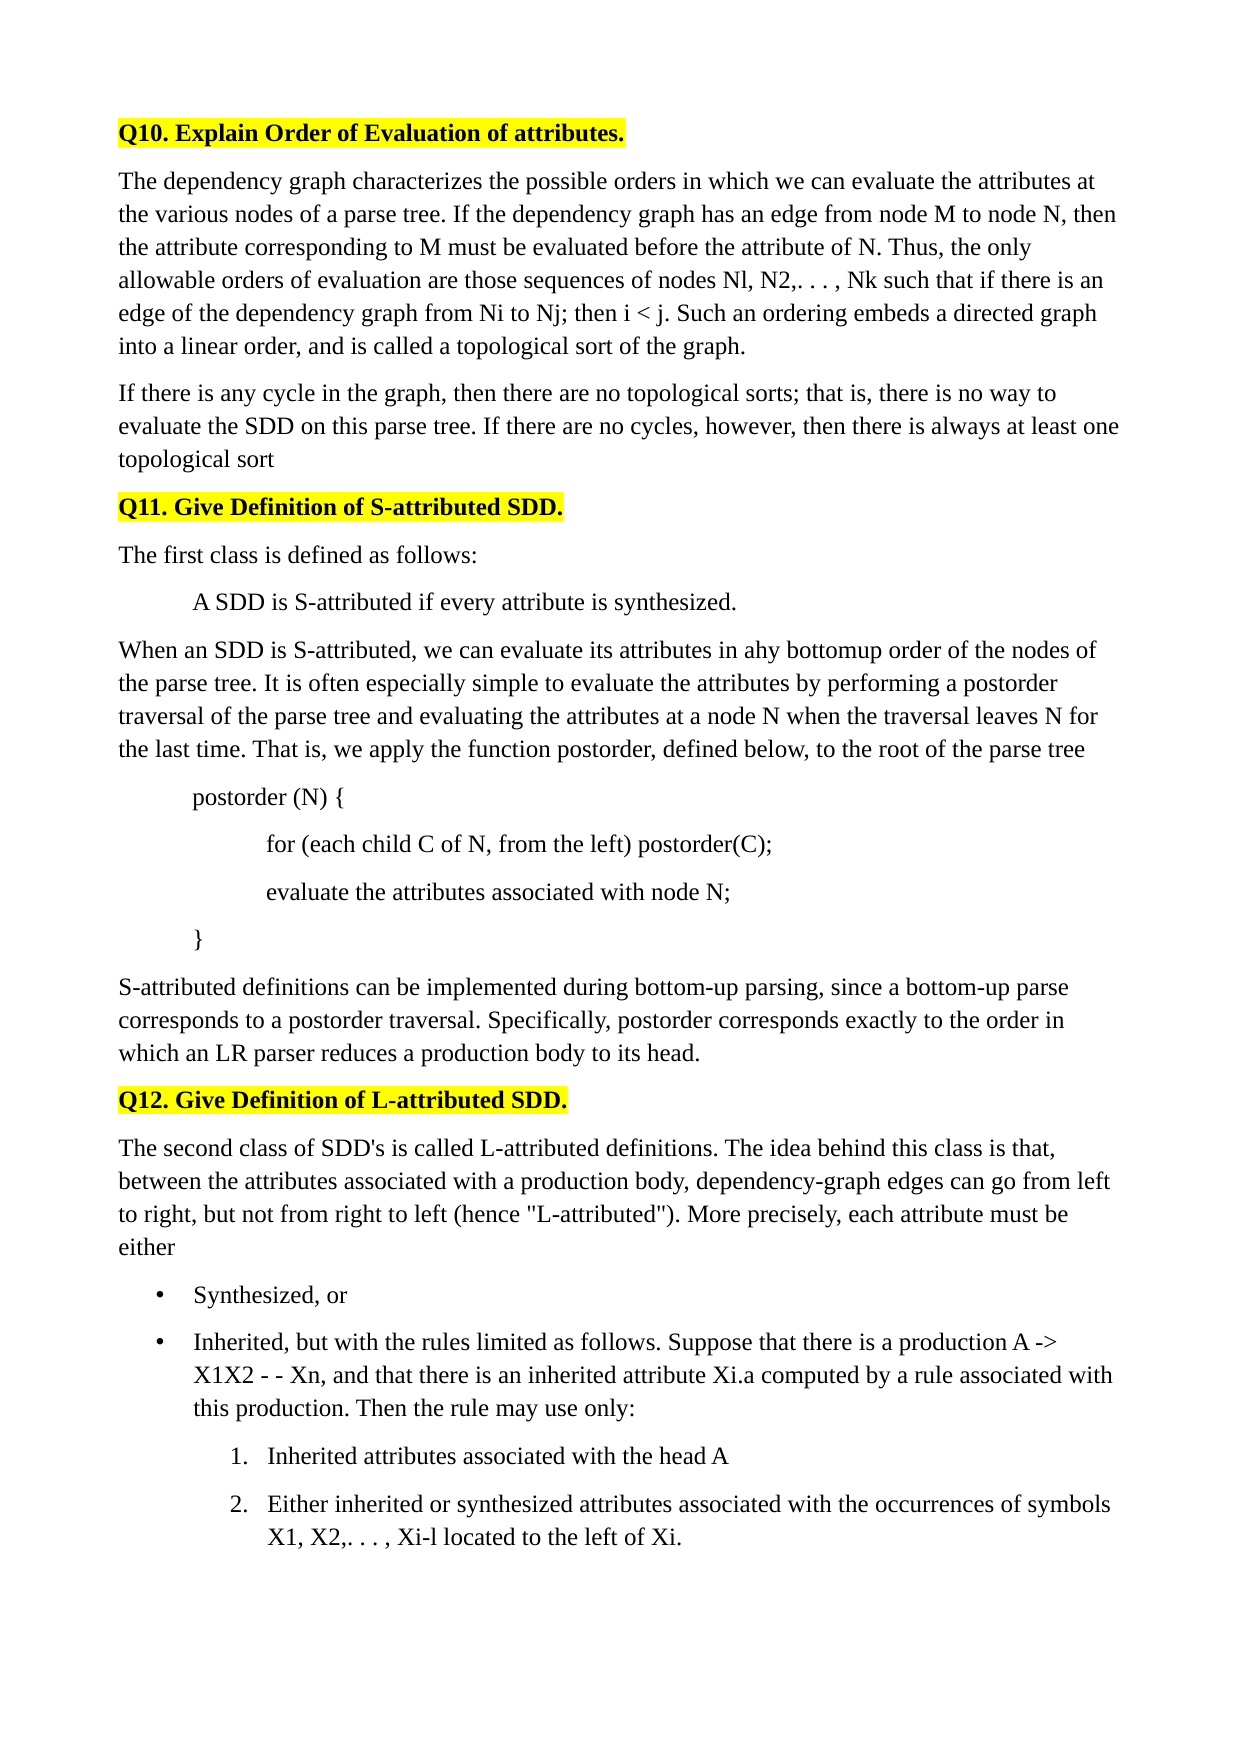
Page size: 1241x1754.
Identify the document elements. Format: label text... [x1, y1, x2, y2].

text The dependency graph characterizes the possible orders in which we can evaluate the attributes at the various nodes of a parse tree. If the dependency graph has an edge from node M to node N, then the attribute corresponding to M must be evaluated before the attribute of N. Thus, the only allowable orders of evaluation are those sequences of nodes Nl, N2,. . . , Nk such that if there is an edge of the dependency graph from Ni to Nj; then i < j. Such an ordering embeds a directed graph into a linear order, and is called a topological sort of the graph. [118, 166, 1122, 359]
text Q12. Give Definition of L-attributed SDD. [118, 1086, 1122, 1114]
text When an SDD is S-attributed, we can evaluate its attributes in ahy bottomup order of the nodes of the parse tree. It is often especially simple to evaluate the attributes by performing a postorder traversal of the parse tree and evaluating the attributes at a node N when the traversal leaves N for the last time. That is, we apply the function postorder, defined below, to the root of the parse tree [118, 635, 1122, 763]
list Inherited attributes associated with the head A [229, 1441, 1122, 1470]
text The second class of SDD's is called L-attributed definitions. The idea behind this class is that, between the attributes associated with a production body, dependency-graph edges can go from left to right, but not from right to left (hence "L-attributed"). More precisely, each attribute must be either [118, 1133, 1122, 1261]
list Either inherited or synthesized attributes associated with the occurrences of symbols X1, X2,. . . , Xi-l located to the left of Xi. [229, 1489, 1122, 1551]
text evaluate the attributes associated with node N; [118, 877, 1122, 906]
text If there is any cycle in the graph, then there are no topological sorts; that is, there is no way to evaluate the SDD on this parse tree. If there are no cycles, however, then there is always at least one topological sort [118, 378, 1122, 473]
list Inherited, but with the rules limited as follows. Suppose that there is a production A -> X1X2 - - Xn, and that there is an inherited attribute Xi.a computed by a rule associated with this production. Then the rule may use only: [156, 1327, 1122, 1422]
text A SDD is S-attributed if every attribute is synthesized. [118, 587, 1122, 616]
text Q11. Give Definition of S-attributed SDD. [118, 492, 1122, 521]
text } [118, 924, 1122, 953]
text postorder (N) { [118, 782, 1122, 810]
text The first class is defined as follows: [118, 540, 1122, 568]
text Q10. Explain Order of Evaluation of attributes. [118, 118, 1122, 147]
list Synthesized, or [156, 1280, 1122, 1309]
text S-attributed definitions can be implemented during bottom-up parsing, since a bottom-up parse corresponds to a postorder traversal. Specifically, postorder corresponds exactly to the order in which an LR parser reduces a production body to its head. [118, 972, 1122, 1067]
text for (each child C of N, from the left) postorder(C); [118, 829, 1122, 858]
